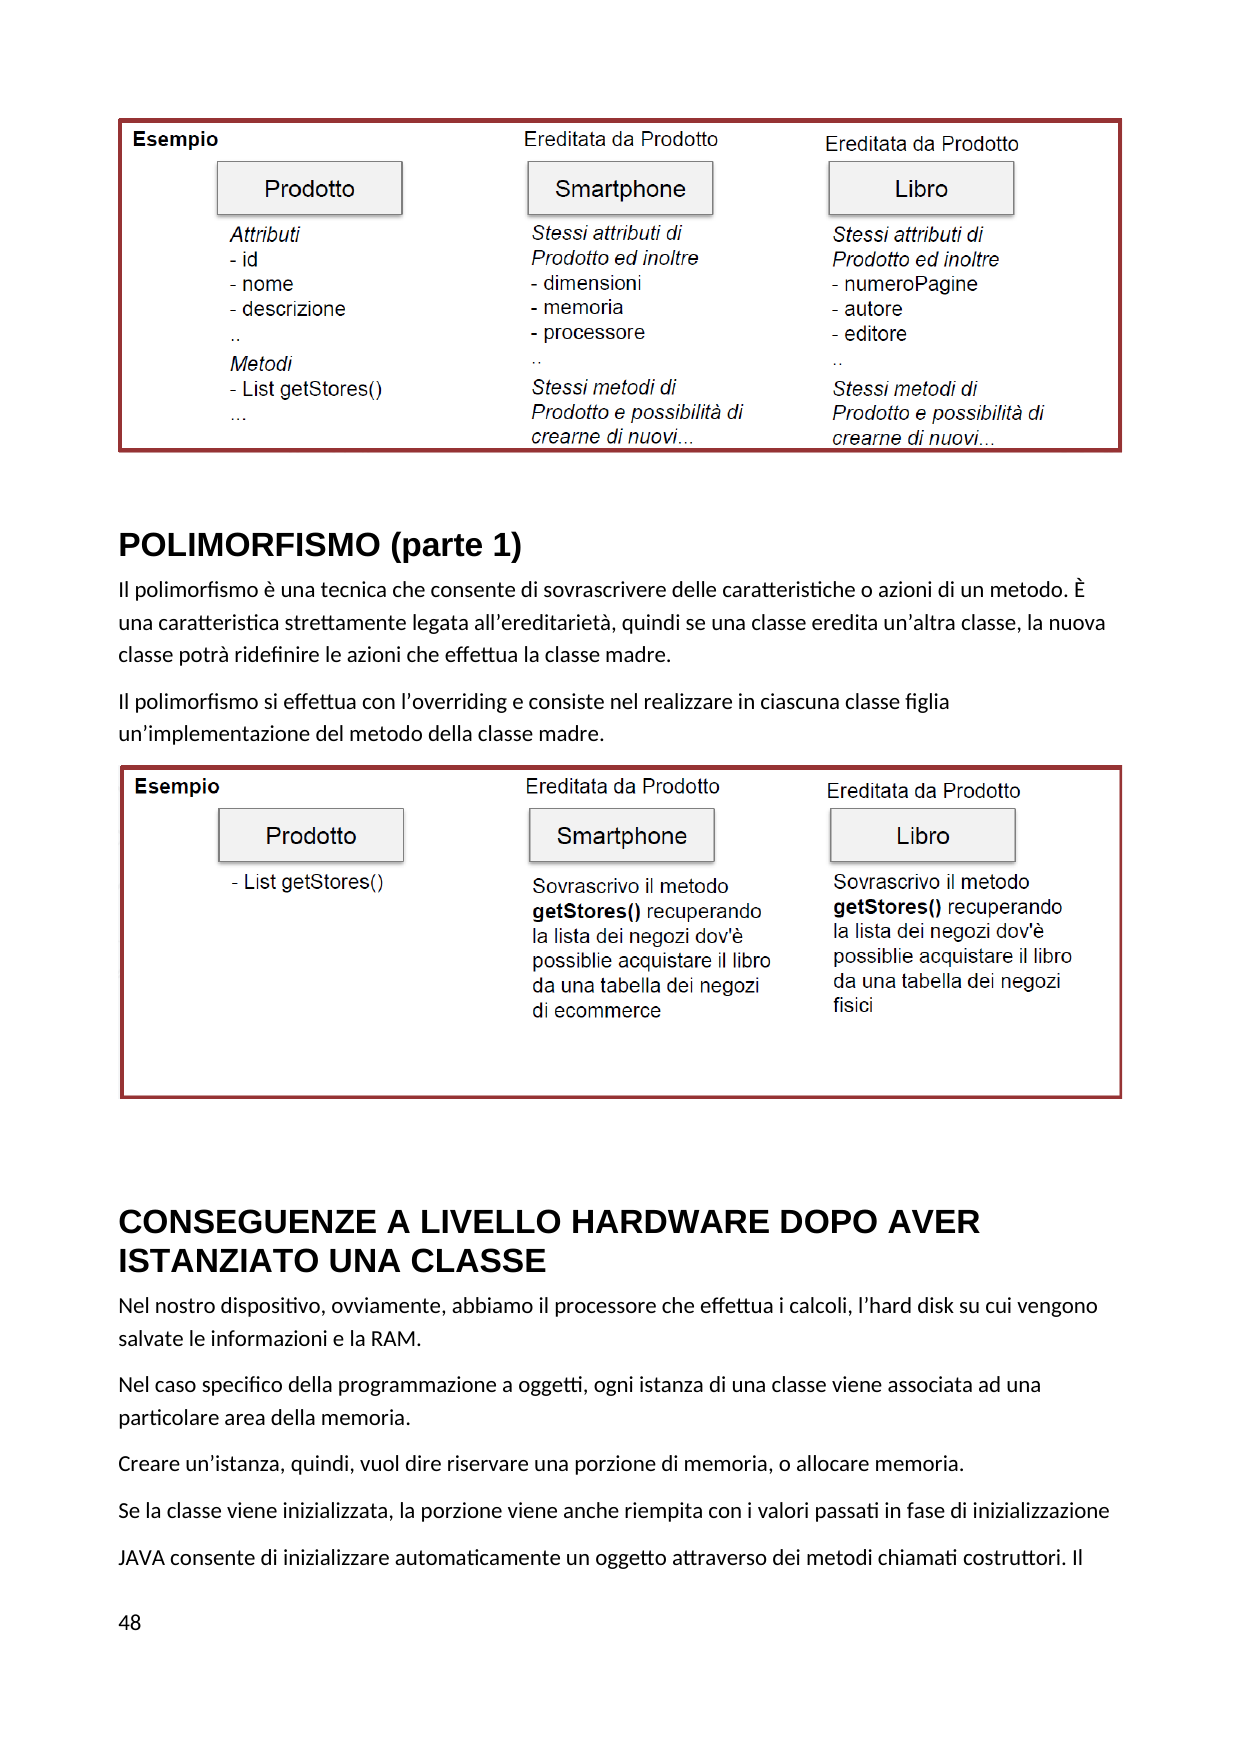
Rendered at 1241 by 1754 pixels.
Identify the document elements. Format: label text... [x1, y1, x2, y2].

text JAVA consente di inizializzare automaticamente un oggetto attraverso dei metodi chiamati costruttori. Il [118, 1543, 1122, 1571]
text Creare un’istanza, quindi, vuol dire riservare una porzione di memoria, o allocare memoria. [118, 1449, 1122, 1478]
text Il polimorfismo è una tecnica che consente di sovrascrivere delle caratteristiche o azioni di un metodo. È una caratteristica strettamente legata all’ereditarietà, quindi se una classe eredita un’altra classe, la nuova classe potrà ridefinire le azioni che effettua la classe madre. [118, 576, 1122, 668]
text Nel nostro dispositivo, ovviamente, abbiamo il processore che effettua i calcoli, l’hard disk su cui vengono salvate le informazioni e la RAM. [118, 1292, 1122, 1352]
text Il polimorfismo si effettua con l’overriding e consiste nel realizzare in ciascuna classe figlia un’implementazione del metodo della classe madre. [118, 687, 1122, 747]
text Se la classe viene inizializzata, la porzione viene anche riempita con i valori passati in fase di inizializzazione [118, 1496, 1122, 1524]
subtitle CONSEGUENZE A LIVELLO HARDWARE DOPO AVER ISTANZIATO UNA CLASSE [118, 1202, 1122, 1279]
text Nel caso specifico della programmazione a oggetti, ogni istanza di una classe viene associata ad una particolare area della memoria. [118, 1371, 1122, 1431]
subtitle POLIMORFISMO (parte 1) [118, 524, 1122, 563]
picture [118, 765, 1123, 1099]
picture [118, 118, 1123, 453]
